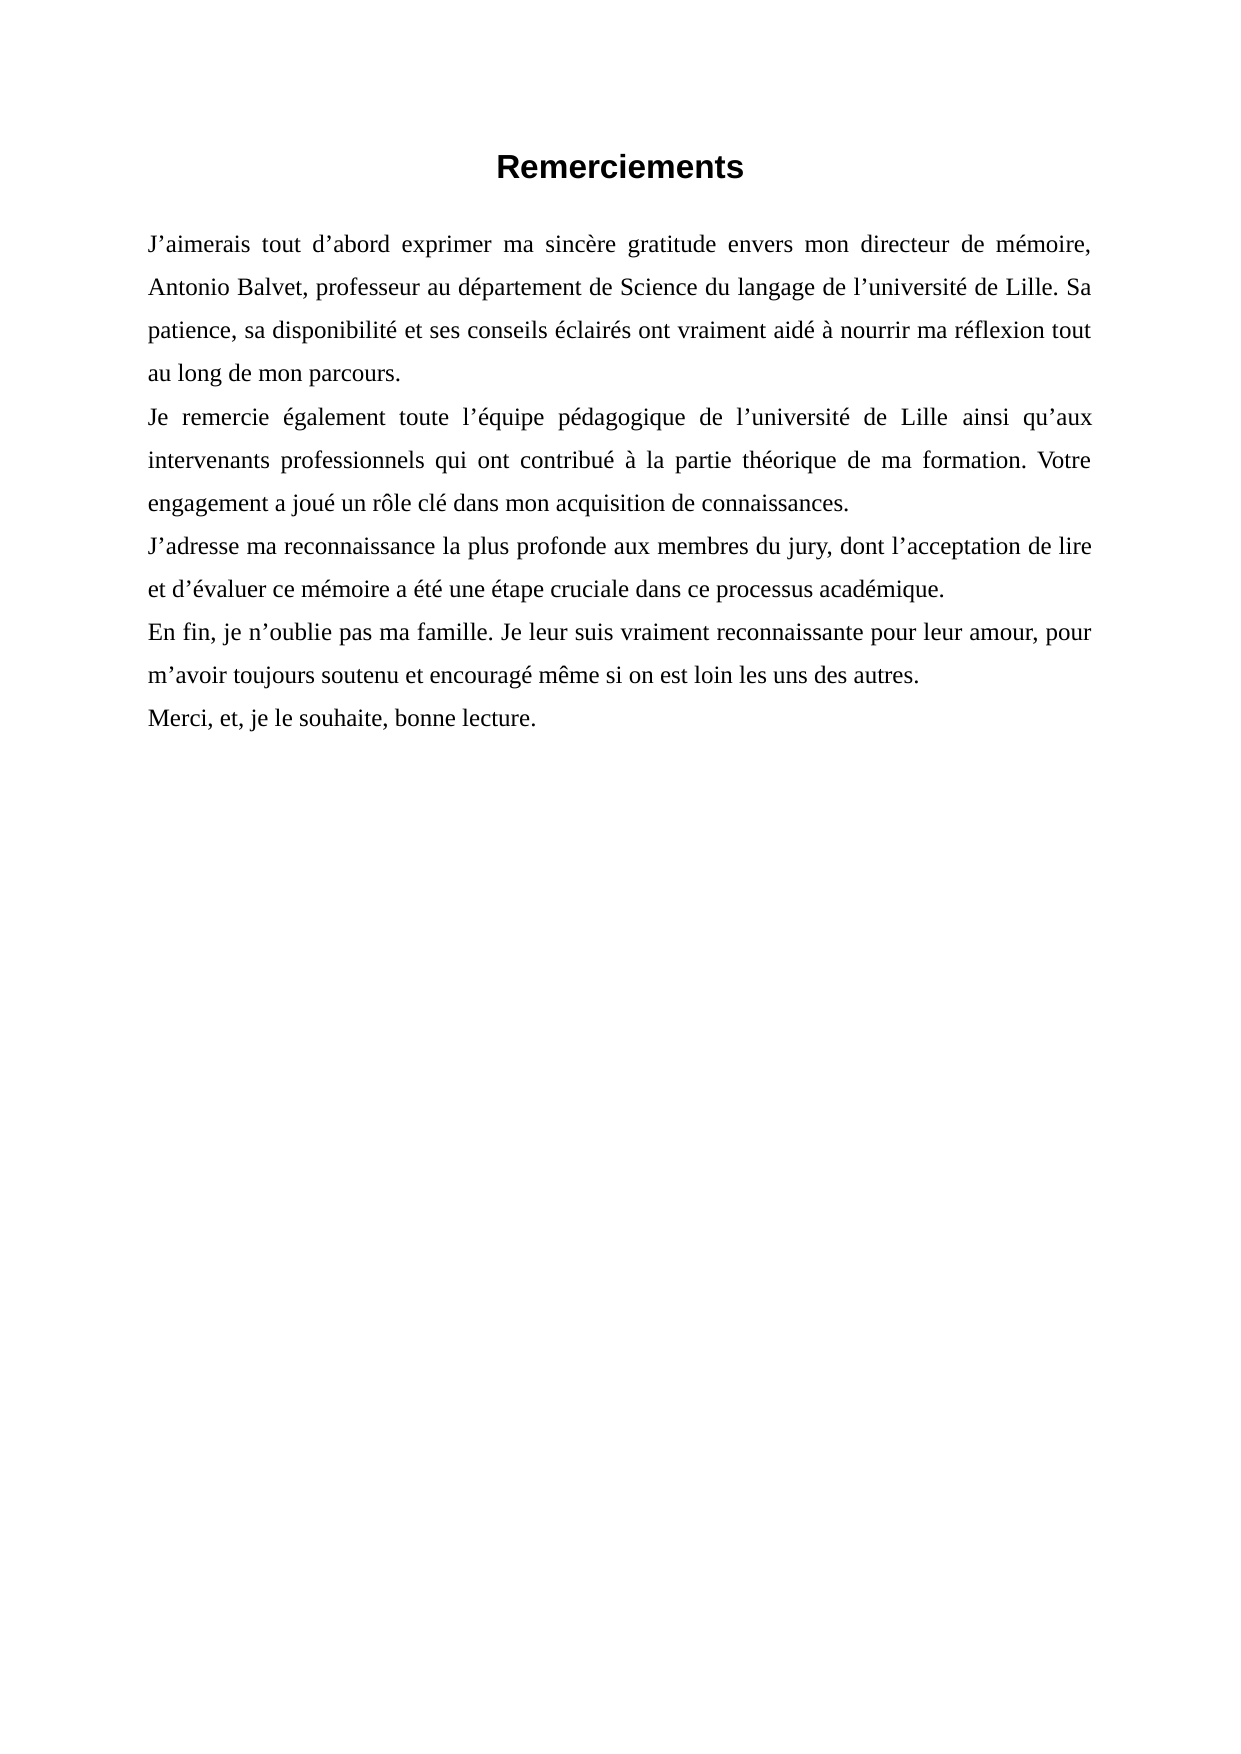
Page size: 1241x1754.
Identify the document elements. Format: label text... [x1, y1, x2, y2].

text Remerciements [148, 148, 1092, 186]
text J’aimerais tout d’abord exprimer ma sincère gratitude envers mon directeur de mémoire, Antonio Balvet, professeur au département de Science du langage de l’université de Lille. Sa patience, sa disponibilité et ses conseils éclairés ont vraiment aidé à nourrir ma réflexion tout au long de mon parcours. [148, 229, 1092, 387]
text Merci, et, je le souhaite, bonne lecture. [148, 703, 1092, 732]
text J’adresse ma reconnaissance la plus profonde aux membres du jury, dont l’acceptation de lire et d’évaluer ce mémoire a été une étape cruciale dans ce processus académique. [148, 531, 1092, 603]
text En fin, je n’oublie pas ma famille. Je leur suis vraiment reconnaissante pour leur amour, pour m’avoir toujours soutenu et encouragé même si on est loin les uns des autres. [148, 617, 1092, 689]
text Je remercie également toute l’équipe pédagogique de l’université de Lille ainsi qu’aux intervenants professionnels qui ont contribué à la partie théorique de ma formation. Votre engagement a joué un rôle clé dans mon acquisition de connaissances. [148, 402, 1092, 517]
